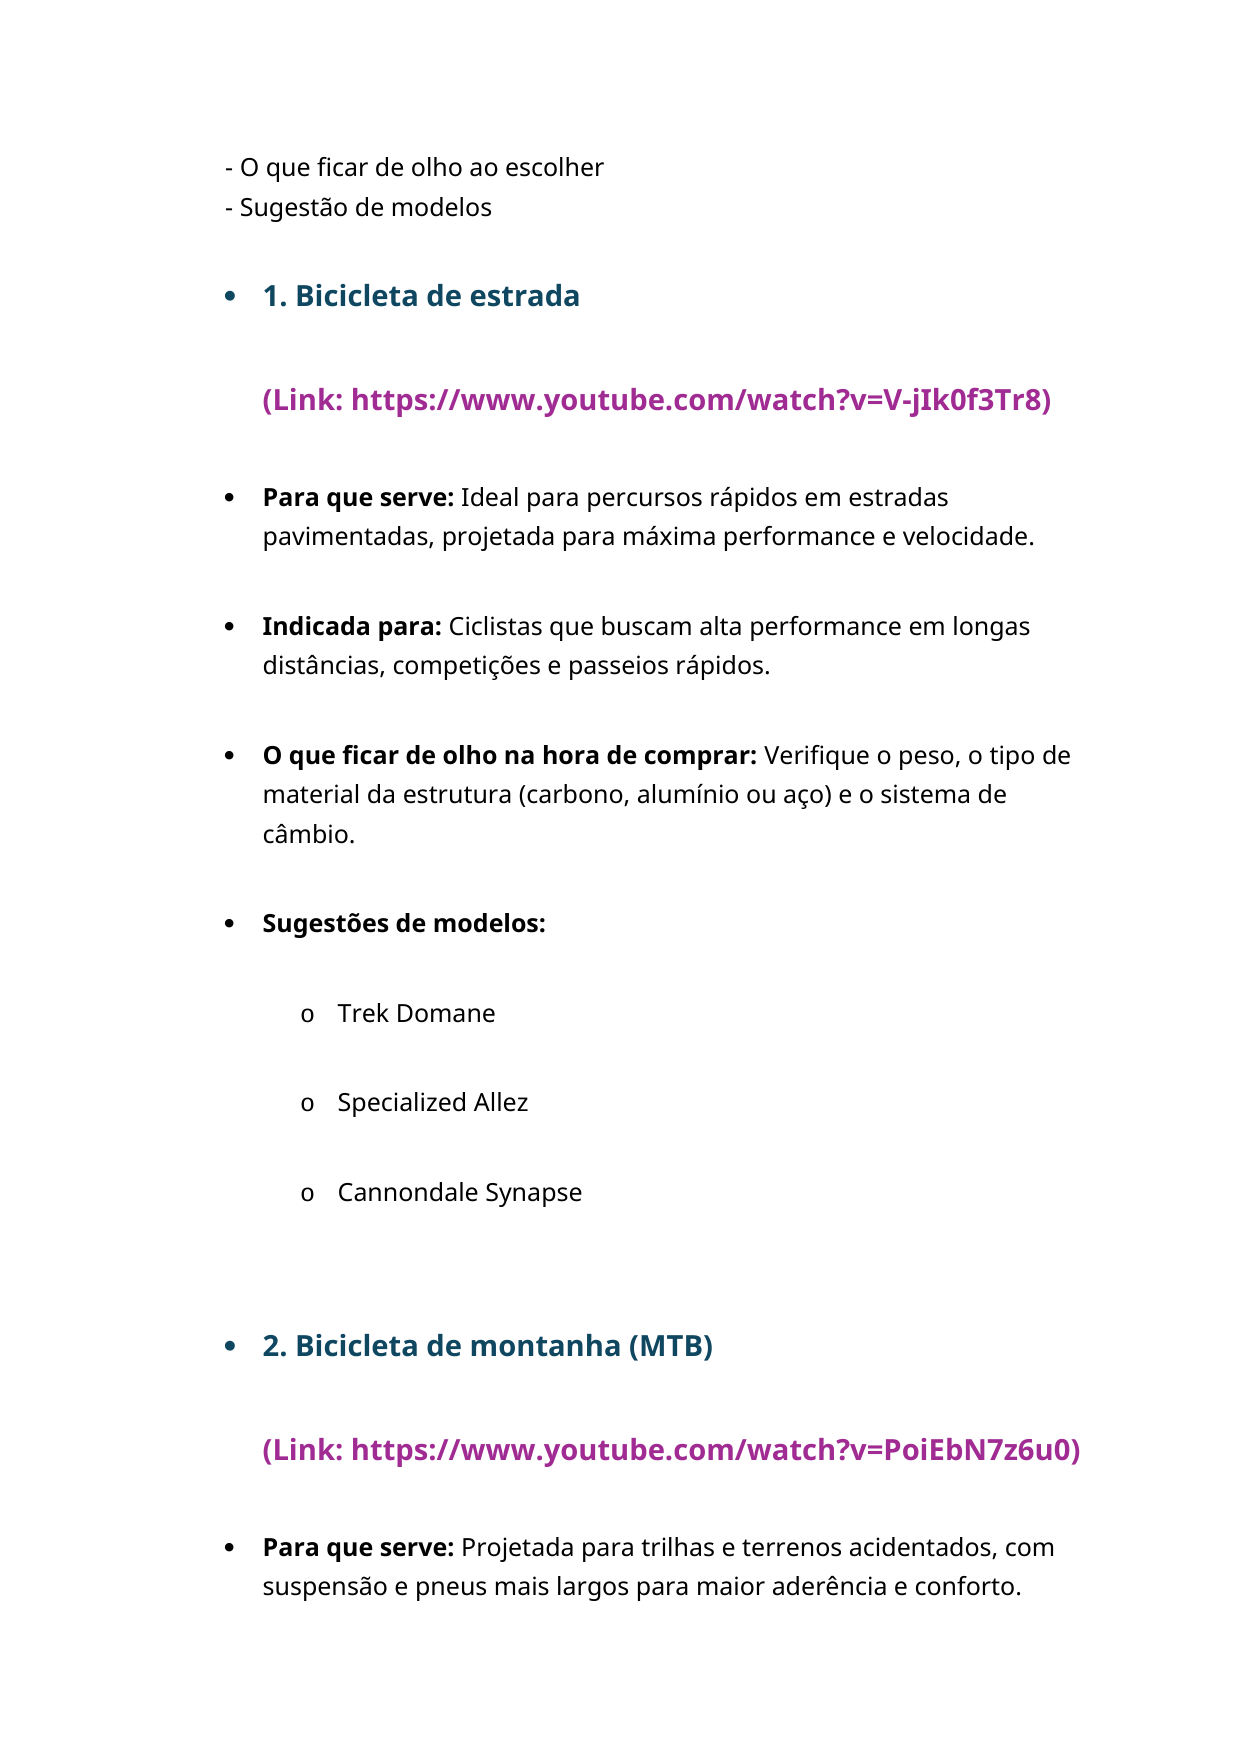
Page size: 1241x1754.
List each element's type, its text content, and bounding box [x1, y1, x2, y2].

list O que ficar de olho na hora de comprar: Verifique o peso, o tipo de material da estrutura (carbono, alumínio ou aço) e o sistema de câmbio. [225, 737, 1090, 851]
list - O que ficar de olho ao escolher [225, 150, 1090, 184]
list Indicada para: Ciclistas que buscam alta performance em longas distâncias, competições e passeios rápidos. [225, 608, 1090, 682]
list Cannondale Synapse [300, 1175, 1090, 1209]
list 1. Bicicleta de estrada [225, 275, 1090, 314]
list Para que serve: Ideal para percursos rápidos em estradas pavimentadas, projetada para máxima performance e velocidade. [225, 479, 1090, 553]
subtitle (Link: https://www.youtube.com/watch?v=V-jIk0f3Tr8) [262, 379, 1090, 419]
list 2. Bicicleta de montanha (MTB) [225, 1325, 1090, 1364]
list Sugestões de modelos: [225, 906, 1090, 940]
subtitle (Link: https://www.youtube.com/watch?v=PoiEbN7z6u0) [262, 1429, 1090, 1469]
list Para que serve: Projetada para trilhas e terrenos acidentados, com suspensão e pneus mais largos para maior aderência e conforto. [225, 1529, 1090, 1603]
list Specialized Allez [300, 1085, 1090, 1119]
list - Sugestão de modelos [225, 189, 1090, 223]
list Trek Domane [300, 995, 1090, 1030]
